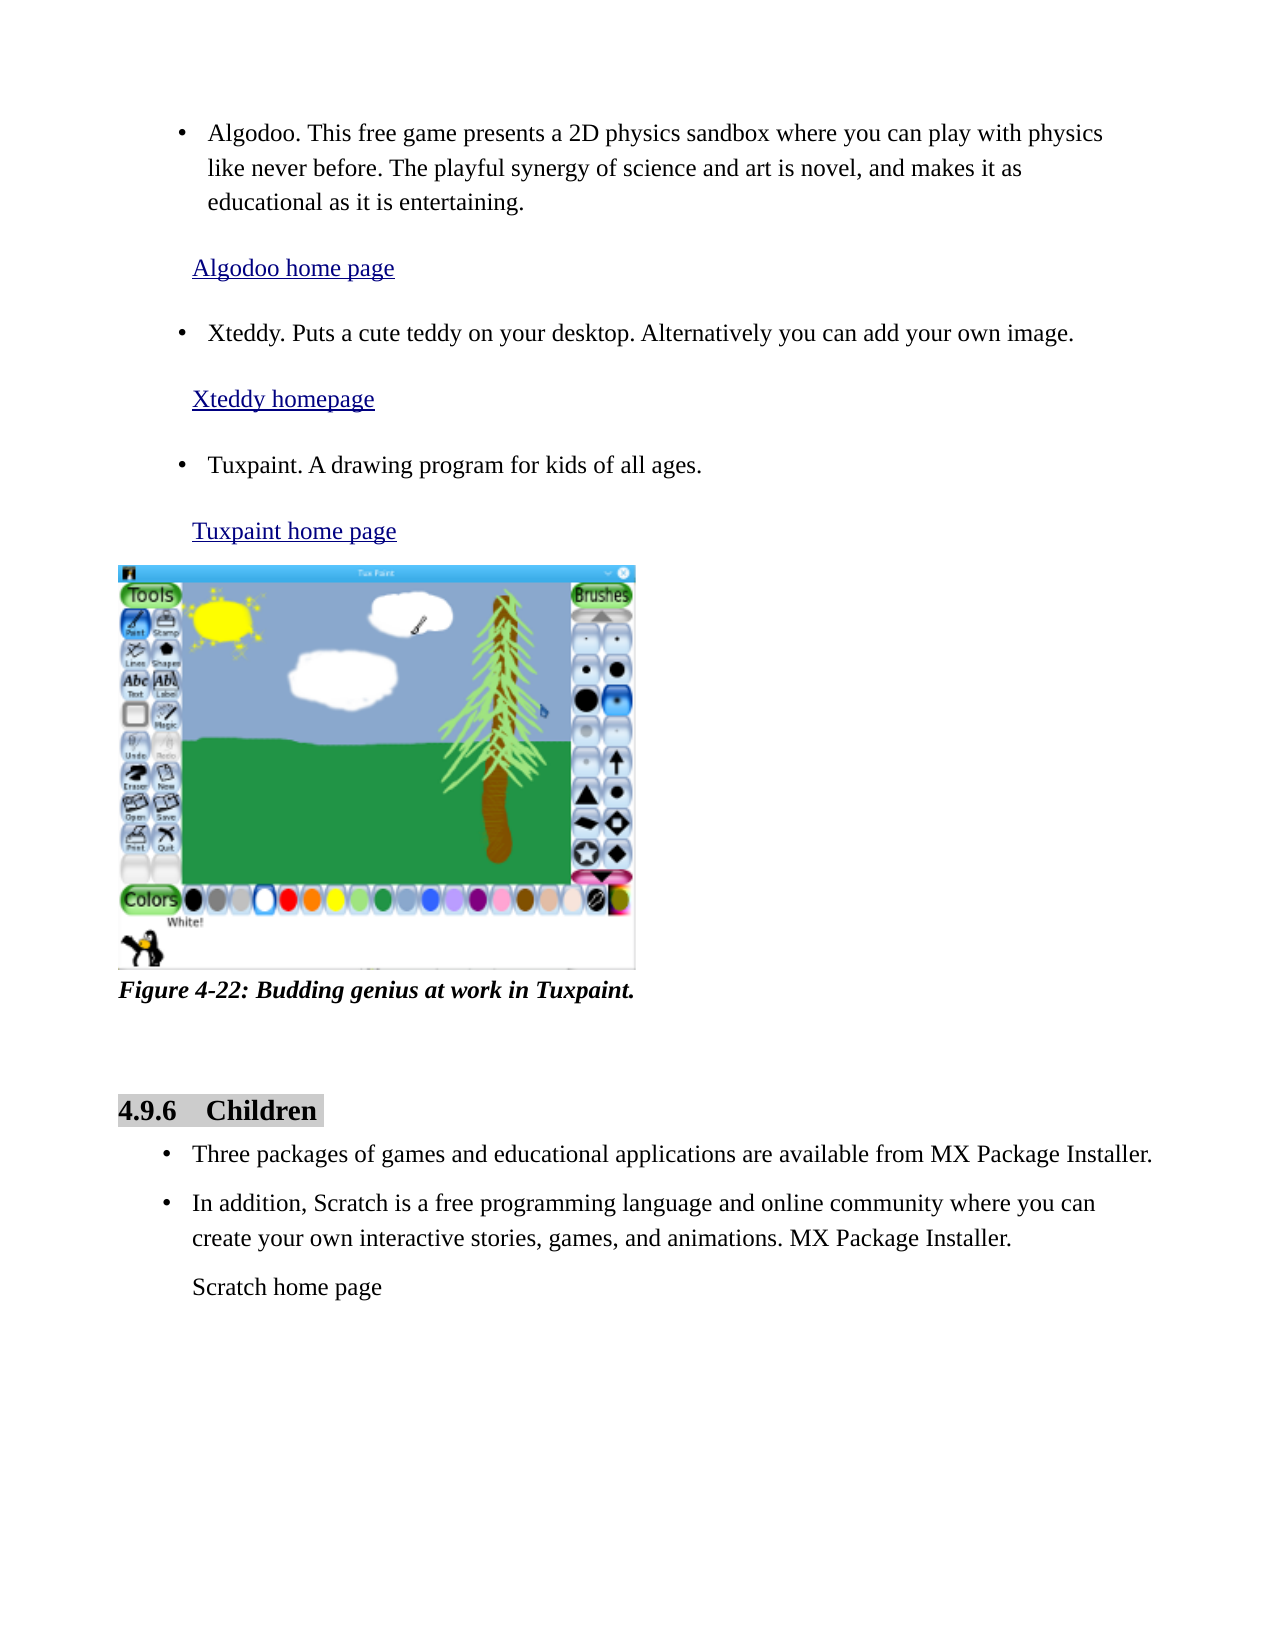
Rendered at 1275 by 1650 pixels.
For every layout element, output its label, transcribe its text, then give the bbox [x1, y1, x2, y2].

list Tuxpaint. A drawing program for kids of all ages. [178, 450, 1141, 479]
list Xteddy homepage [162, 384, 1157, 413]
list Three packages of games and educational applications are available from MX Package Installer. [162, 1139, 1157, 1168]
list Scratch home page [162, 1272, 1157, 1301]
list Algodoo home page [162, 253, 1157, 282]
subtitle 4.9.6 Children [118, 1093, 1157, 1127]
list In addition, Scratch is a free programming language and online community where you can create your own interactive stories, games, and animations. MX Package Installer. [162, 1188, 1157, 1252]
picture [118, 565, 636, 970]
text Figure 4-22: Budding genius at work in Tuxpaint. [118, 581, 1141, 1004]
list Algodoo. This free game presents a 2D physics sandbox where you can play with physics like never before. The playful synergy of science and art is novel, and makes it as educational as it is entertaining. [178, 118, 1141, 216]
list Tuxpaint home page [162, 516, 1157, 544]
list Xteddy. Puts a cute teddy on your desktop. Alternatively you can add your own image. [178, 318, 1141, 347]
